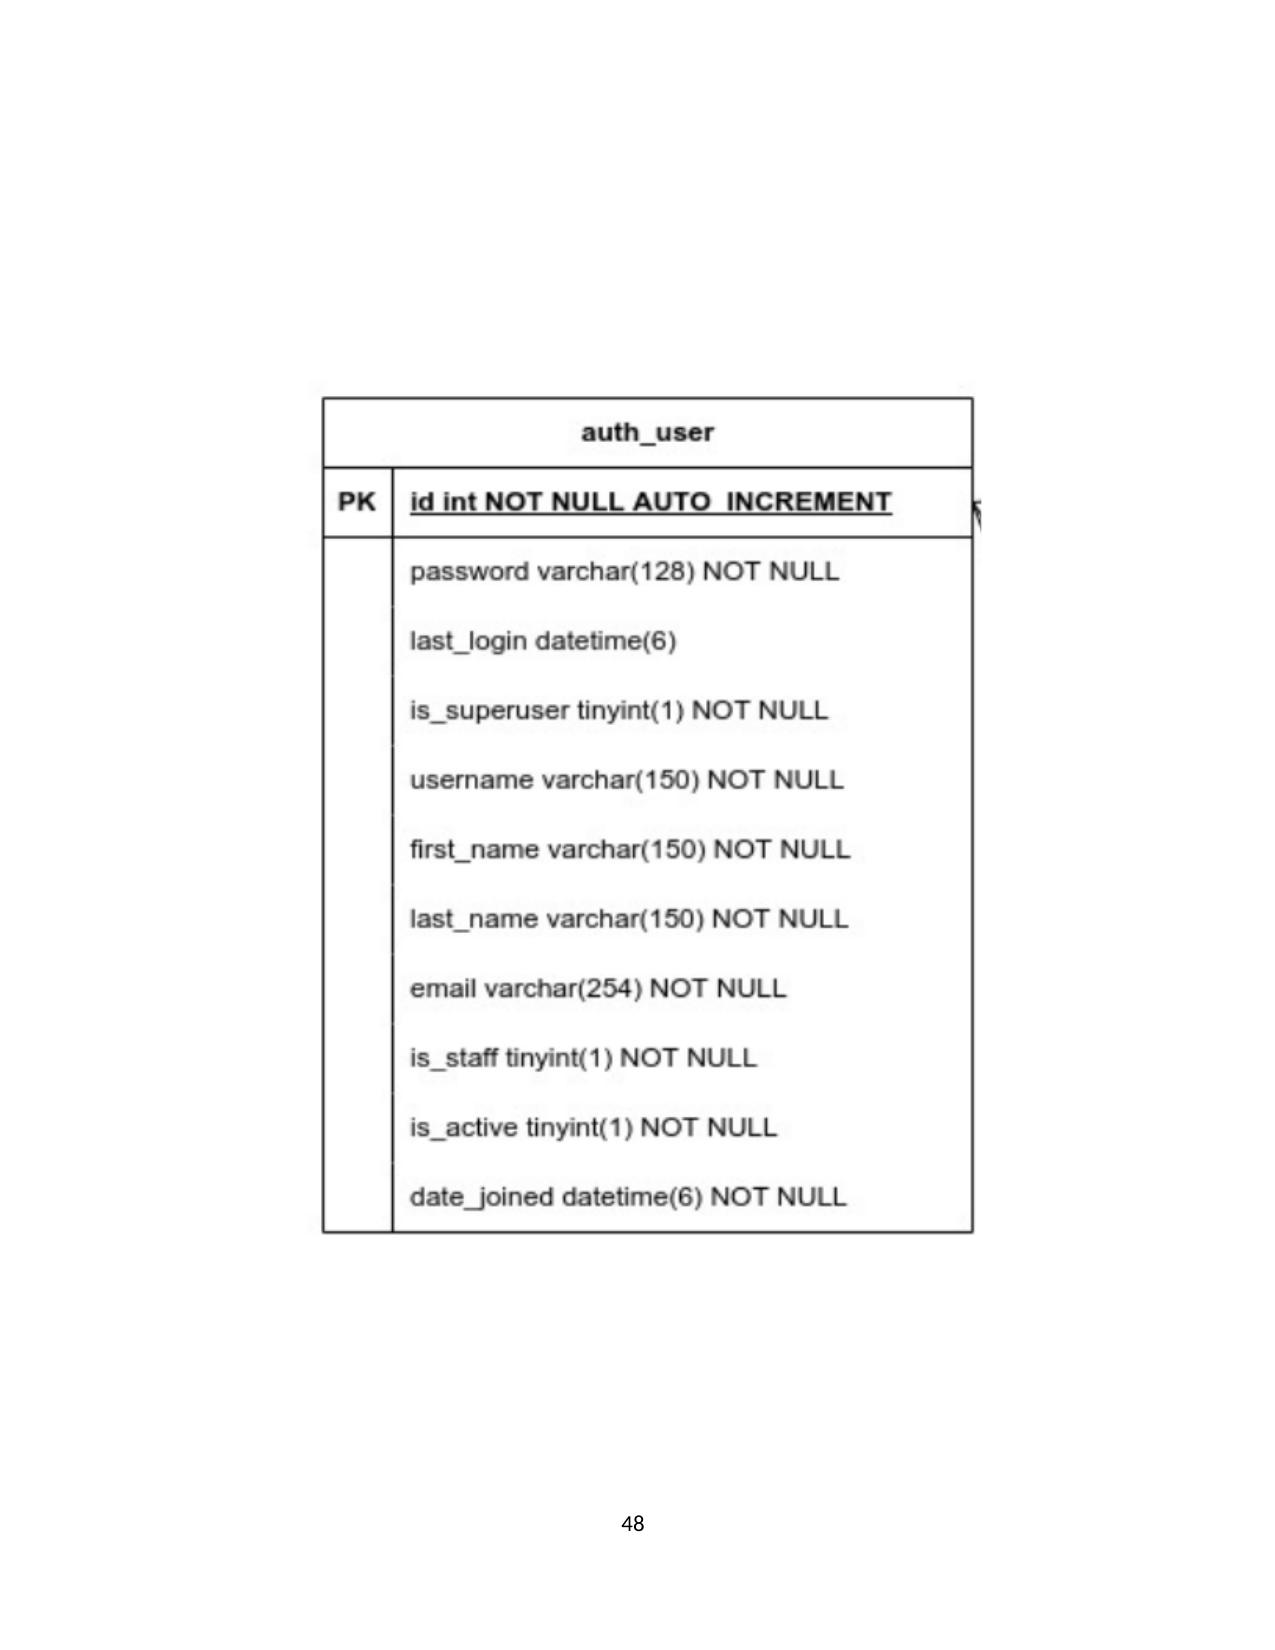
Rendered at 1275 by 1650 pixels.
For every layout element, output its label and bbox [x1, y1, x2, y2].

picture [284, 381, 982, 1316]
